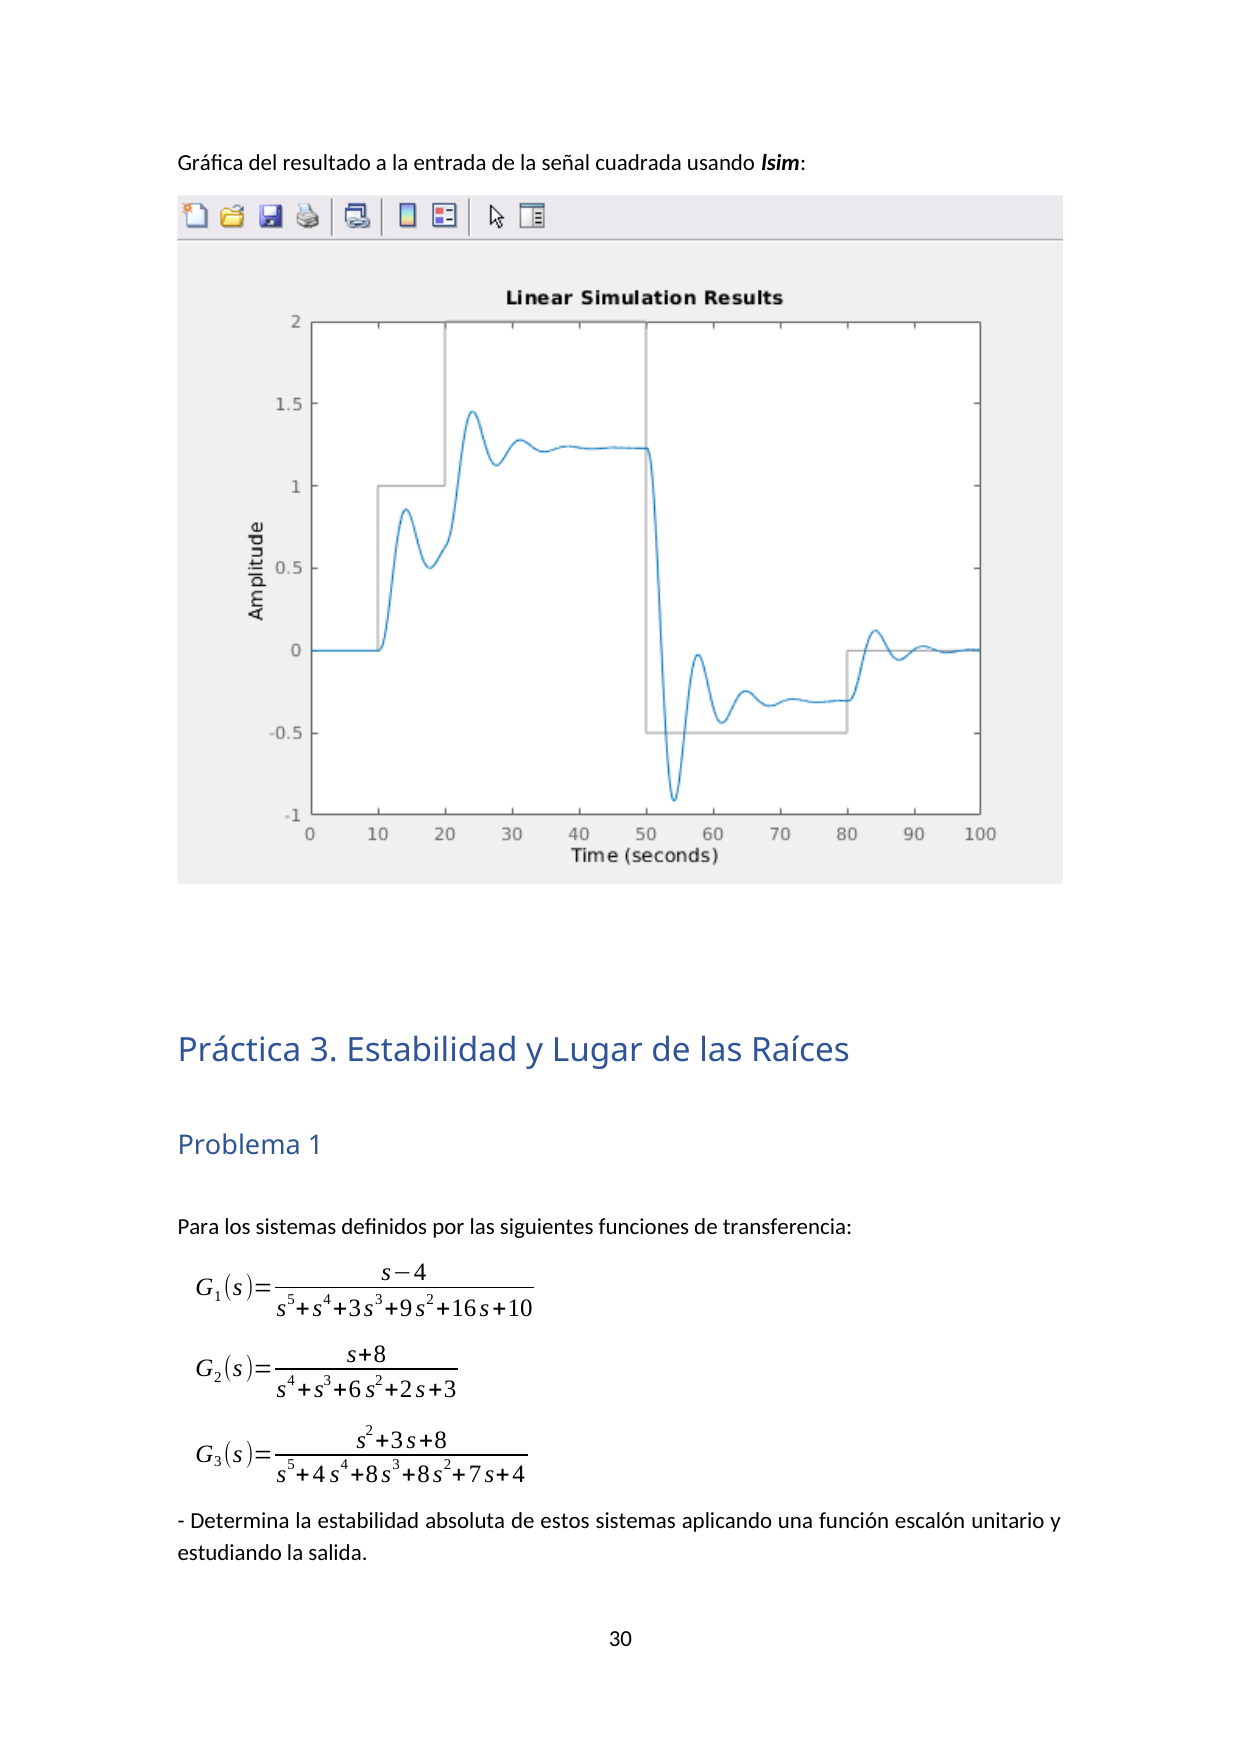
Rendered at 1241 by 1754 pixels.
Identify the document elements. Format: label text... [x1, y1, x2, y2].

subtitle Práctica 3. Estabilidad y Lugar de las Raíces [177, 1025, 1063, 1071]
text Para los sistemas definidos por las siguientes funciones de transferencia: [177, 1212, 1063, 1240]
picture [177, 194, 1063, 884]
text Gráfica del resultado a la entrada de la señal cuadrada usando lsim: [177, 148, 1063, 176]
subtitle Problema 1 [177, 1125, 1063, 1162]
text - Determina la estabilidad absoluta de estos sistemas aplicando una función escalón unitario y estudiando la salida. [177, 1506, 1063, 1566]
